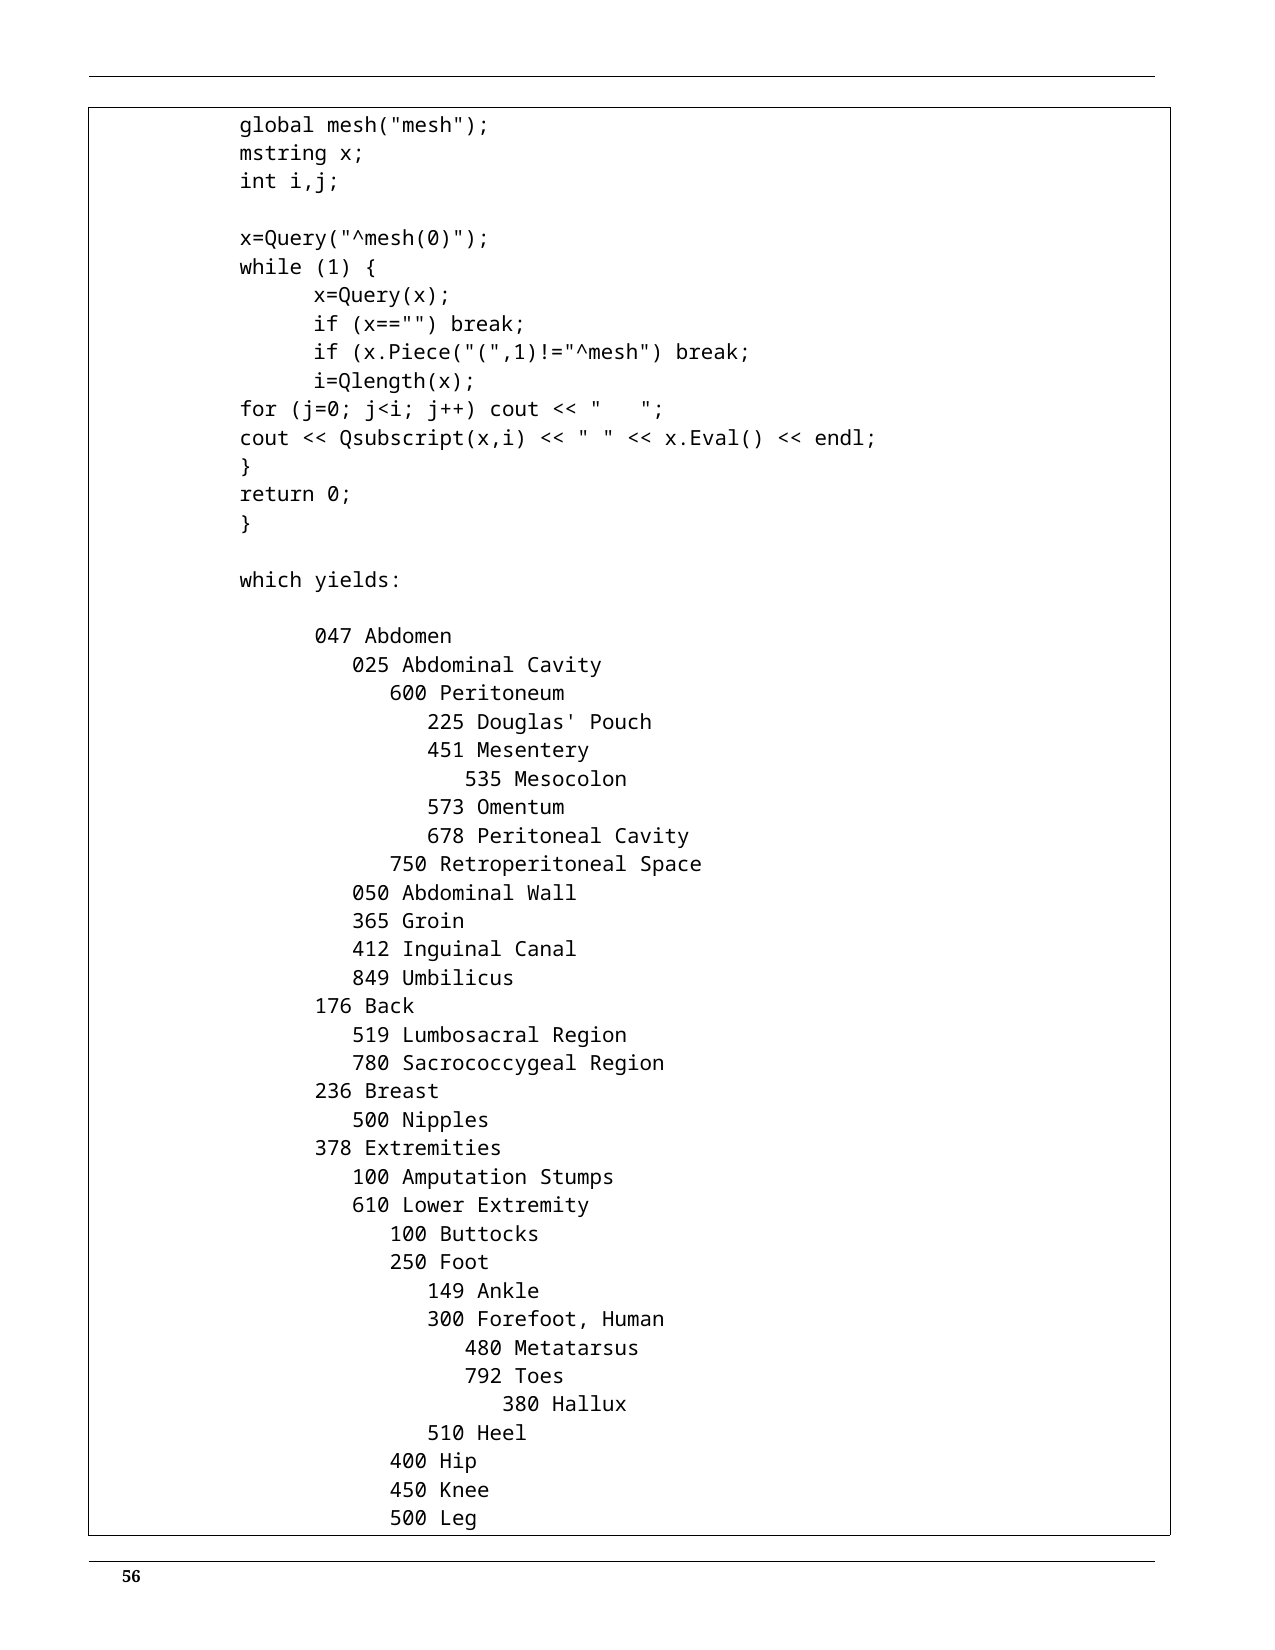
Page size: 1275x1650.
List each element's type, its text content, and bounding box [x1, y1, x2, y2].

table_header global mesh("mesh"); mstring x; int i,j; x=Query("^mesh(0)"); while (1) { x=Query(x); if (x=="") break; if (x.Piece("(",1)!="^mesh") break; i=Qlength(x); for (j=0; j<i; j++) cout << " "; cout << Qsubscript(x,i) << " " << x.Eval() << endl; } return 0; } which yields: 047 Abdomen 025 Abdominal Cavity 600 Peritoneum 225 Douglas' Pouch 451 Mesentery 535 Mesocolon 573 Omentum 678 Peritoneal Cavity 750 Retroperitoneal Space 050 Abdominal Wall 365 Groin 412 Inguinal Canal 849 Umbilicus 176 Back 519 Lumbosacral Region 780 Sacrococcygeal Region 236 Breast 500 Nipples 378 Extremities 100 Amputation Stumps 610 Lower Extremity 100 Buttocks 250 Foot 149 Ankle 300 Forefoot, Human 480 Metatarsus 792 Toes 380 Hallux 510 Heel 400 Hip 450 Knee 500 Leg [89, 108, 1170, 1535]
